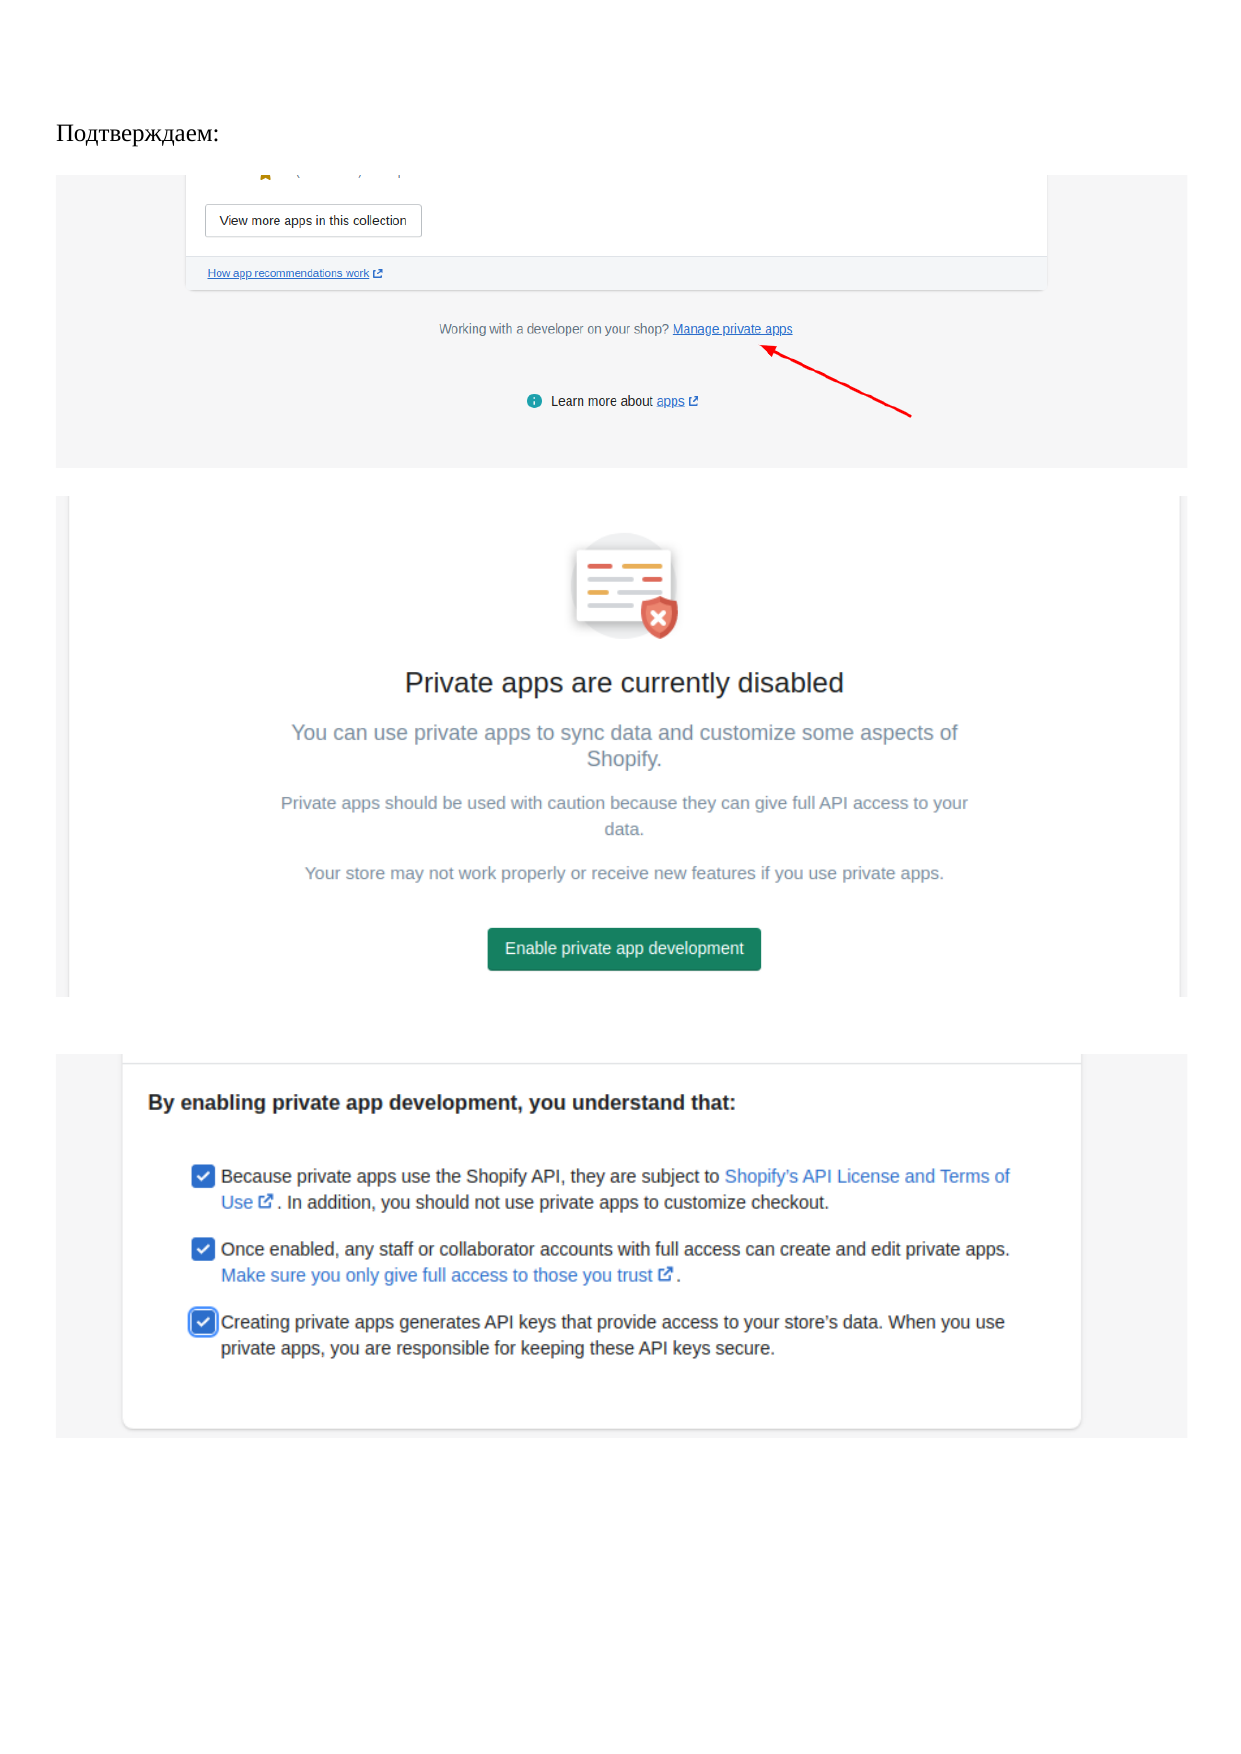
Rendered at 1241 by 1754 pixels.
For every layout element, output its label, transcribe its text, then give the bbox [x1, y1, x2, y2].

text Подтверждаем: [56, 118, 1187, 147]
picture [55, 175, 1188, 468]
picture [55, 1054, 1188, 1438]
picture [55, 496, 1188, 997]
